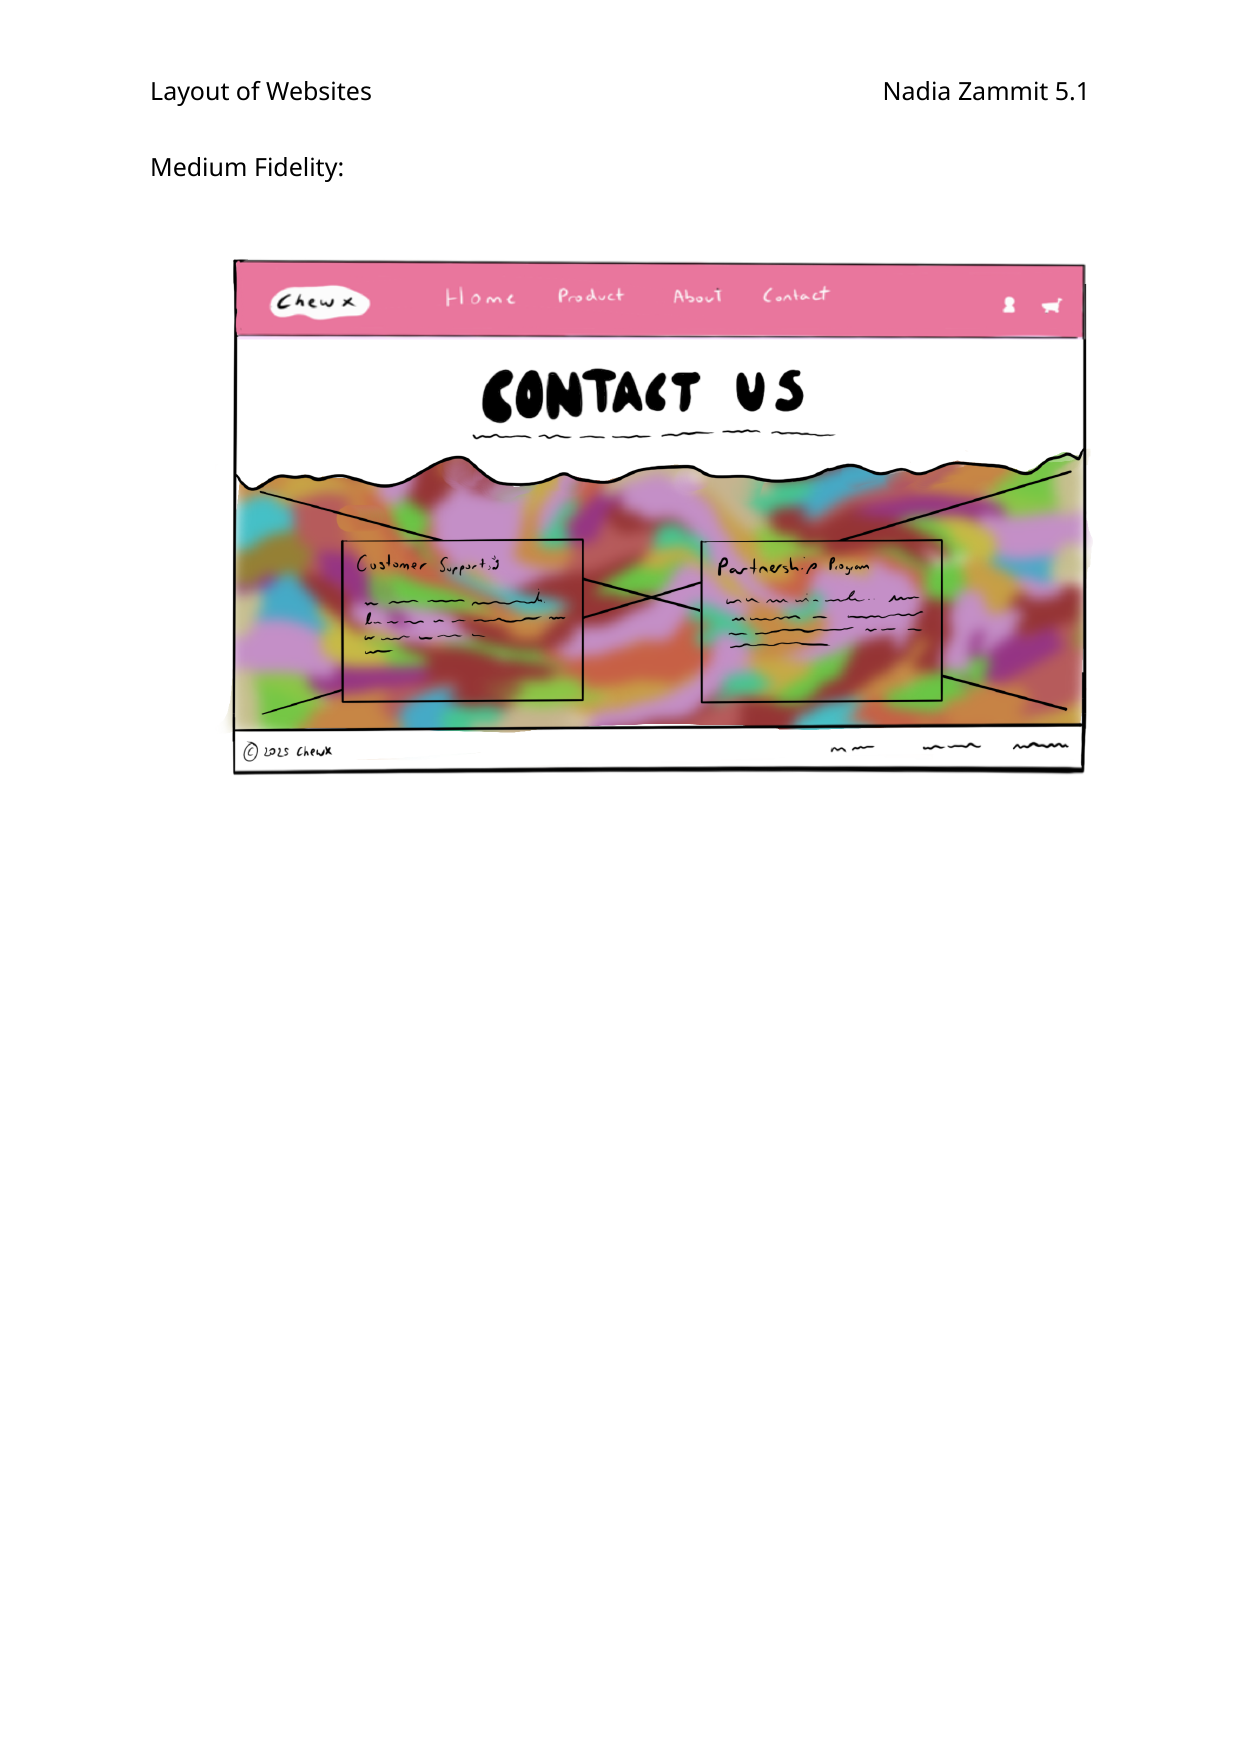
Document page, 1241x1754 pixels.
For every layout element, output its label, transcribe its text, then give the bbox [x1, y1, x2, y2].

text Medium Fidelity: [150, 150, 1090, 189]
